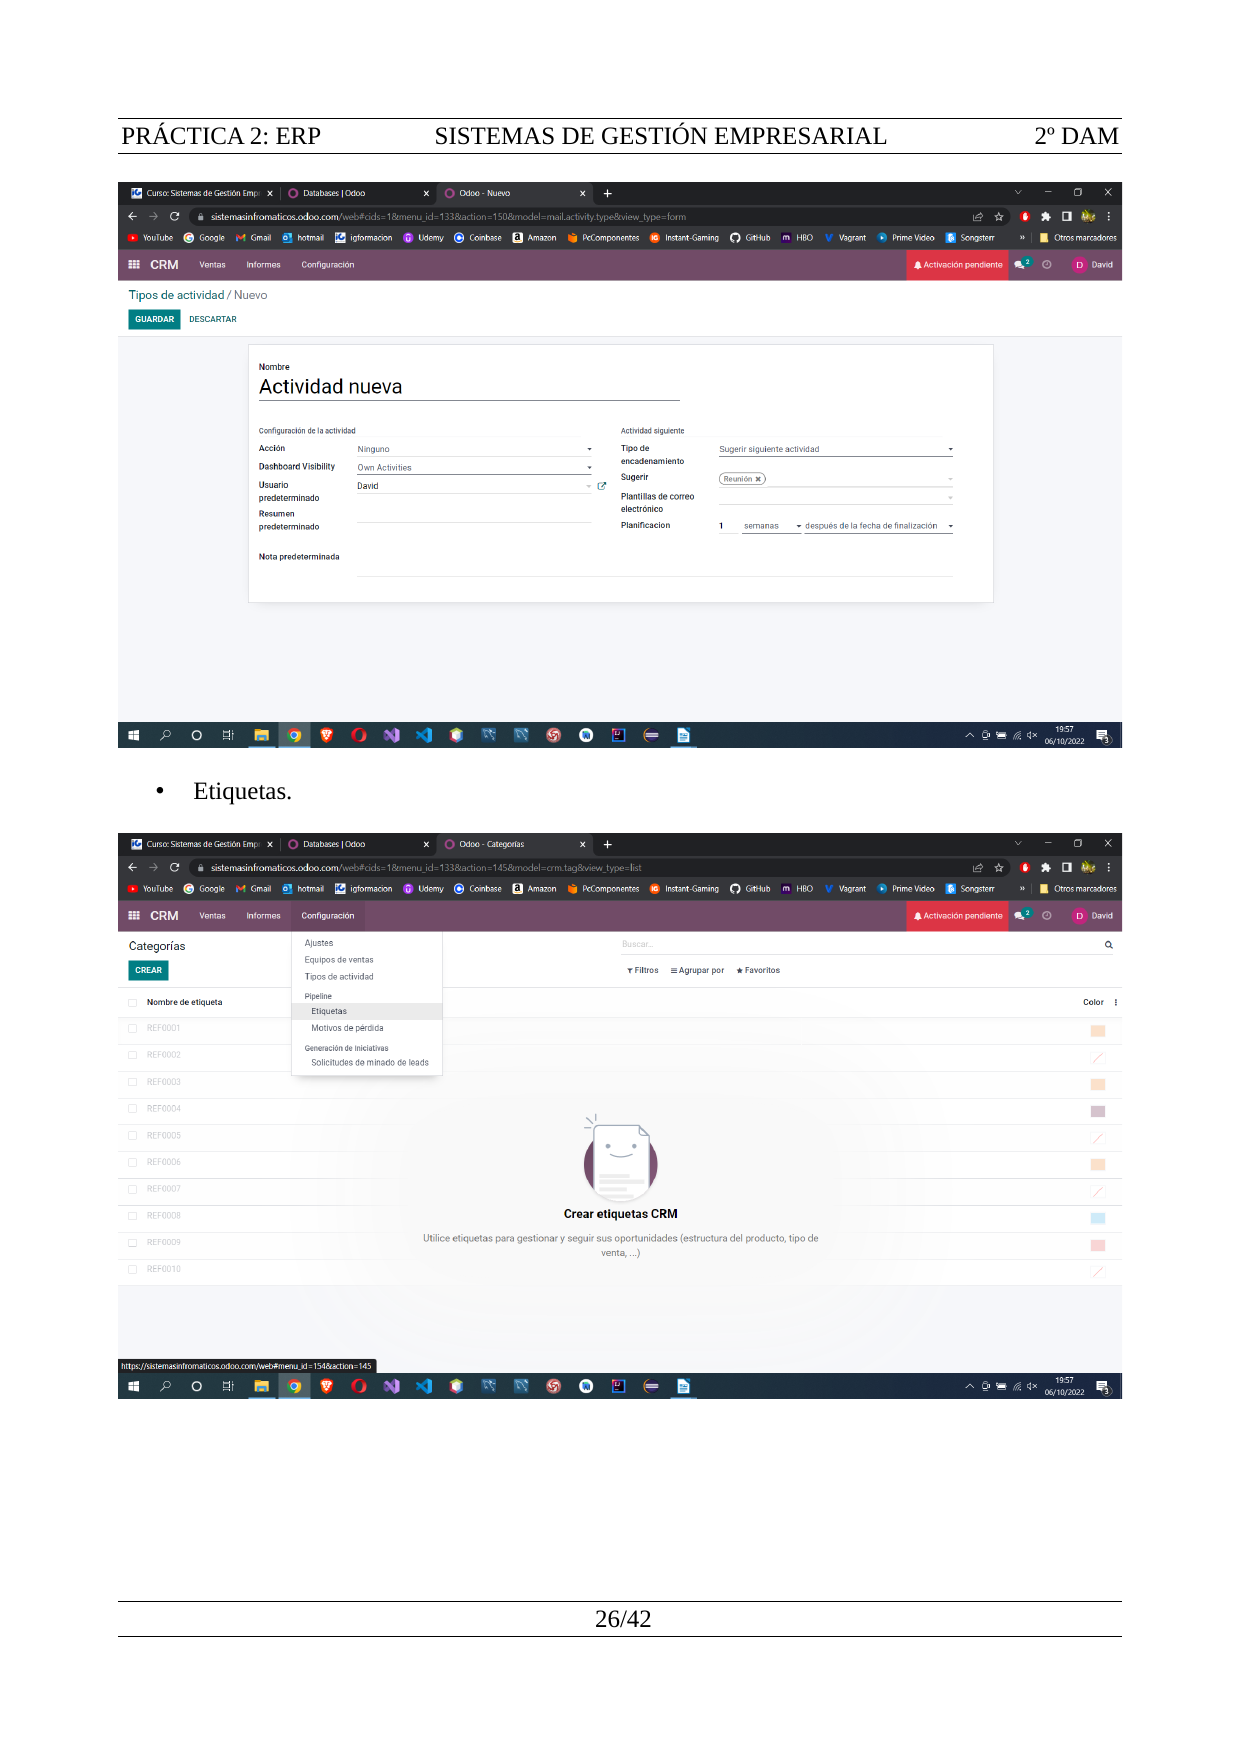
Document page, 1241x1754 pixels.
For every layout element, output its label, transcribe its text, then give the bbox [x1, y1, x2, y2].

picture [118, 182, 1123, 748]
list Etiquetas. [156, 776, 1122, 805]
picture [118, 833, 1123, 1399]
